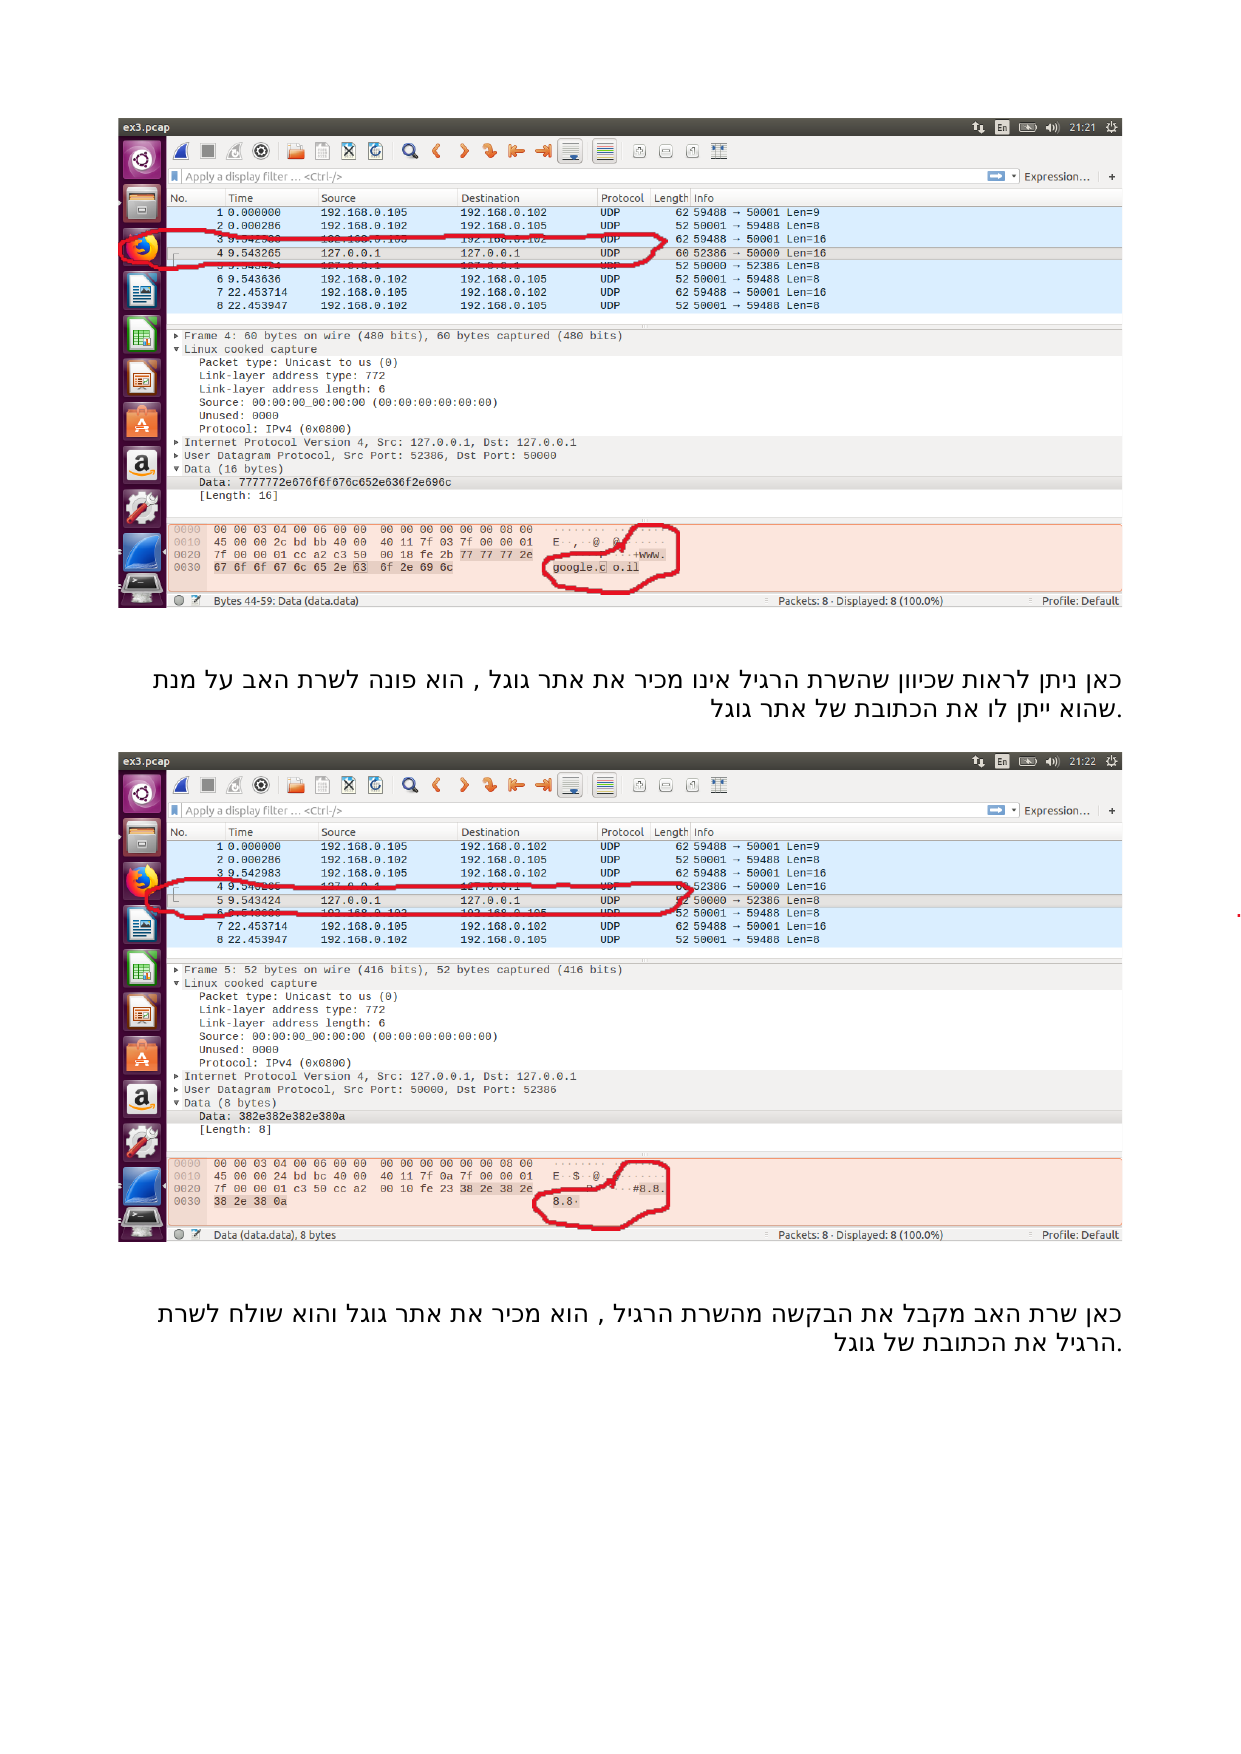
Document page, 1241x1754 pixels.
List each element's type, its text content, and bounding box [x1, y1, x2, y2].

text כאן שרת האב מקבל את הבקשה מהשרת הרגיל , הוא מכיר את אתר גוגל והוא שולח לשרת הרגיל את הכתובת של גוגל. [118, 1299, 1122, 1358]
text כאן ניתן לראות שכיוון שהשרת הרגיל אינו מכיר את אתר גוגל , הוא פונה לשרת האב על מנת שהוא ייתן לו את הכתובת של אתר גוגל. [118, 665, 1122, 723]
